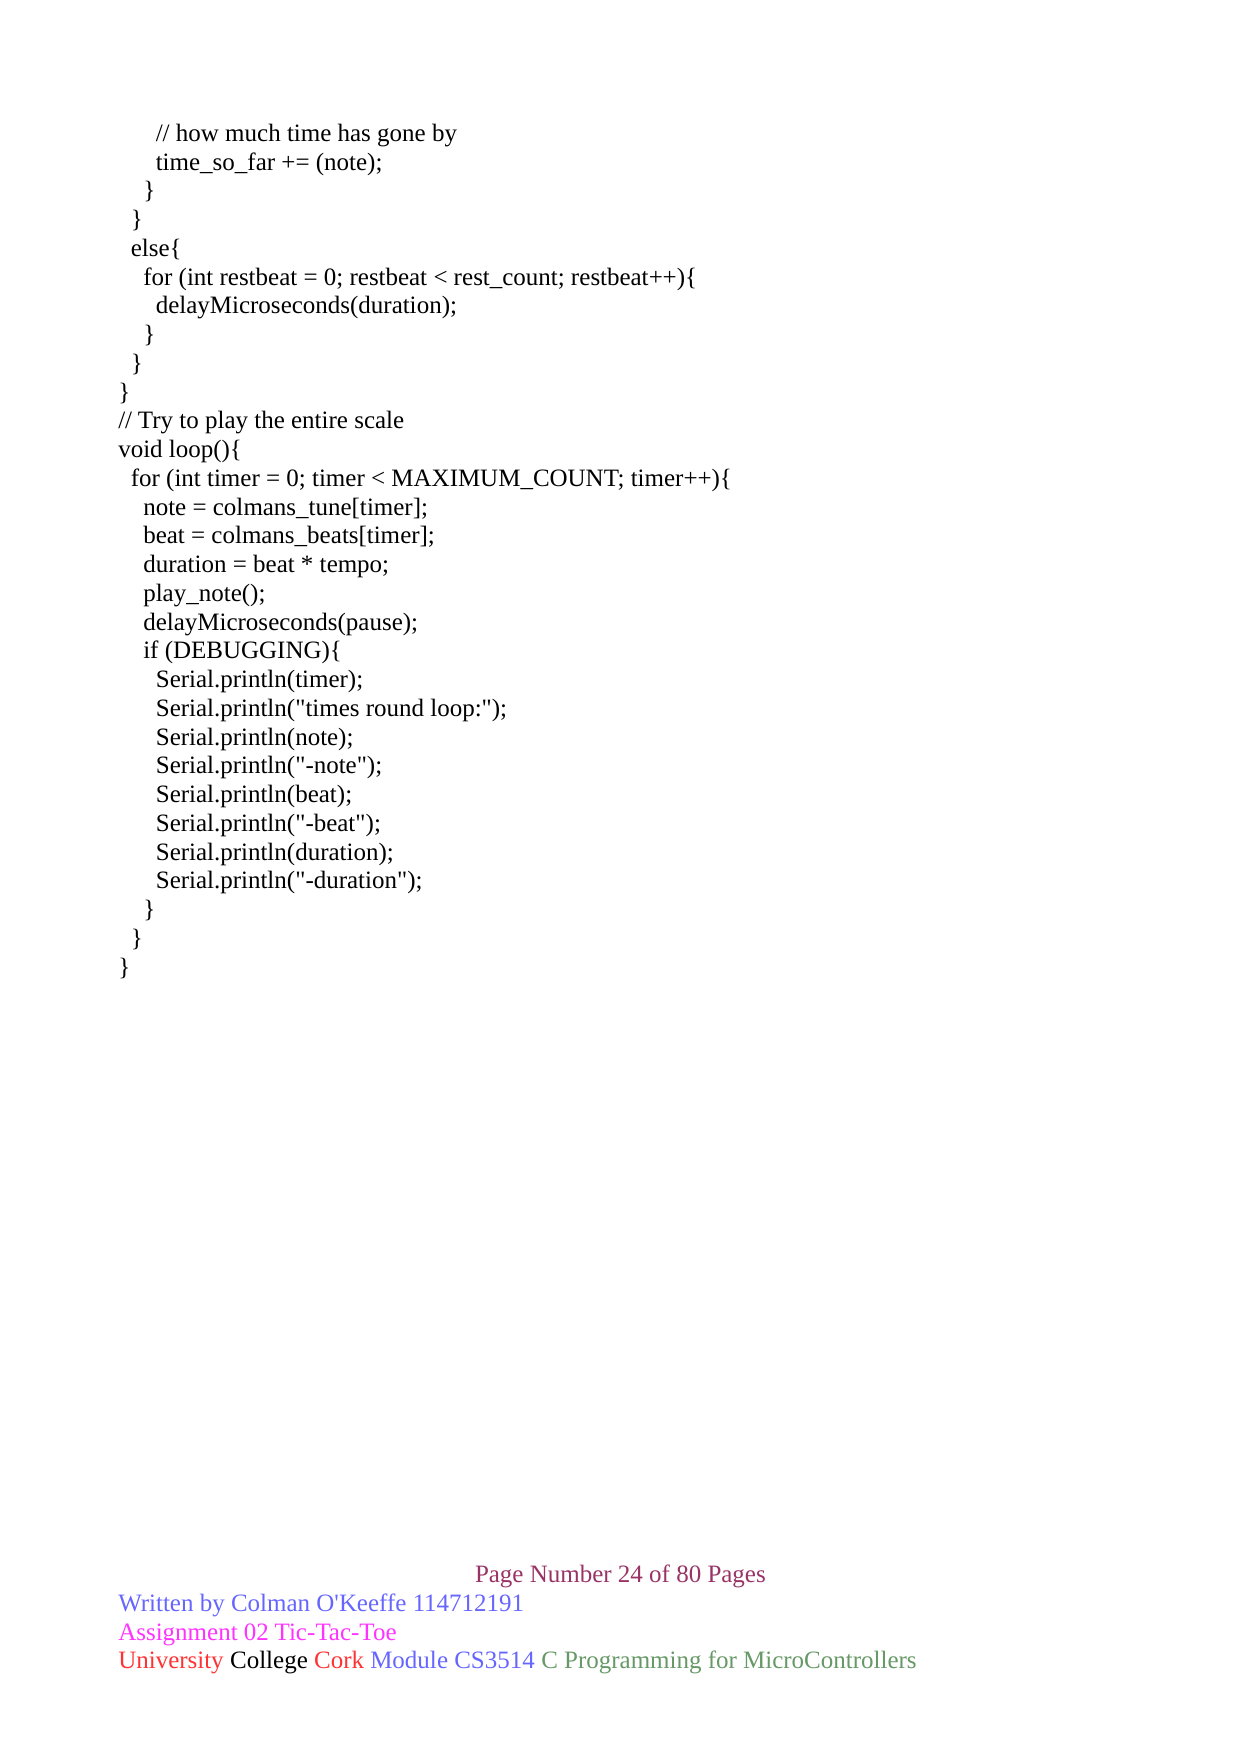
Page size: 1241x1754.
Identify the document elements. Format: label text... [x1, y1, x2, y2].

text } [118, 204, 1122, 233]
text Serial.println("-note"); [118, 751, 1122, 779]
text delayMicroseconds(duration); [118, 291, 1122, 319]
text Serial.println(timer); [118, 664, 1122, 693]
text } [118, 923, 1122, 952]
text delayMicroseconds(pause); [118, 607, 1122, 636]
text Serial.println(duration); [118, 837, 1122, 866]
text Serial.println(note); [118, 722, 1122, 751]
text beat = colmans_beats[timer]; [118, 521, 1122, 549]
text } [118, 377, 1122, 406]
text } [118, 894, 1122, 923]
text // Try to play the entire scale [118, 406, 1122, 434]
text Serial.println("times round loop:"); [118, 693, 1122, 722]
text for (int timer = 0; timer < MAXIMUM_COUNT; timer++){ [118, 463, 1122, 492]
text void loop(){ [118, 434, 1122, 463]
text } [118, 176, 1122, 204]
text if (DEBUGGING){ [118, 636, 1122, 664]
text else{ [118, 233, 1122, 262]
text // how much time has gone by [118, 118, 1122, 147]
text Serial.println("-duration"); [118, 866, 1122, 894]
text Serial.println("-beat"); [118, 808, 1122, 837]
text Serial.println(beat); [118, 779, 1122, 808]
text play_note(); [118, 578, 1122, 607]
text } [118, 348, 1122, 377]
text duration = beat * tempo; [118, 549, 1122, 578]
text } [118, 952, 1122, 981]
text for (int restbeat = 0; restbeat < rest_count; restbeat++){ [118, 262, 1122, 291]
text note = colmans_tune[timer]; [118, 492, 1122, 521]
text time_so_far += (note); [118, 147, 1122, 176]
text } [118, 319, 1122, 348]
